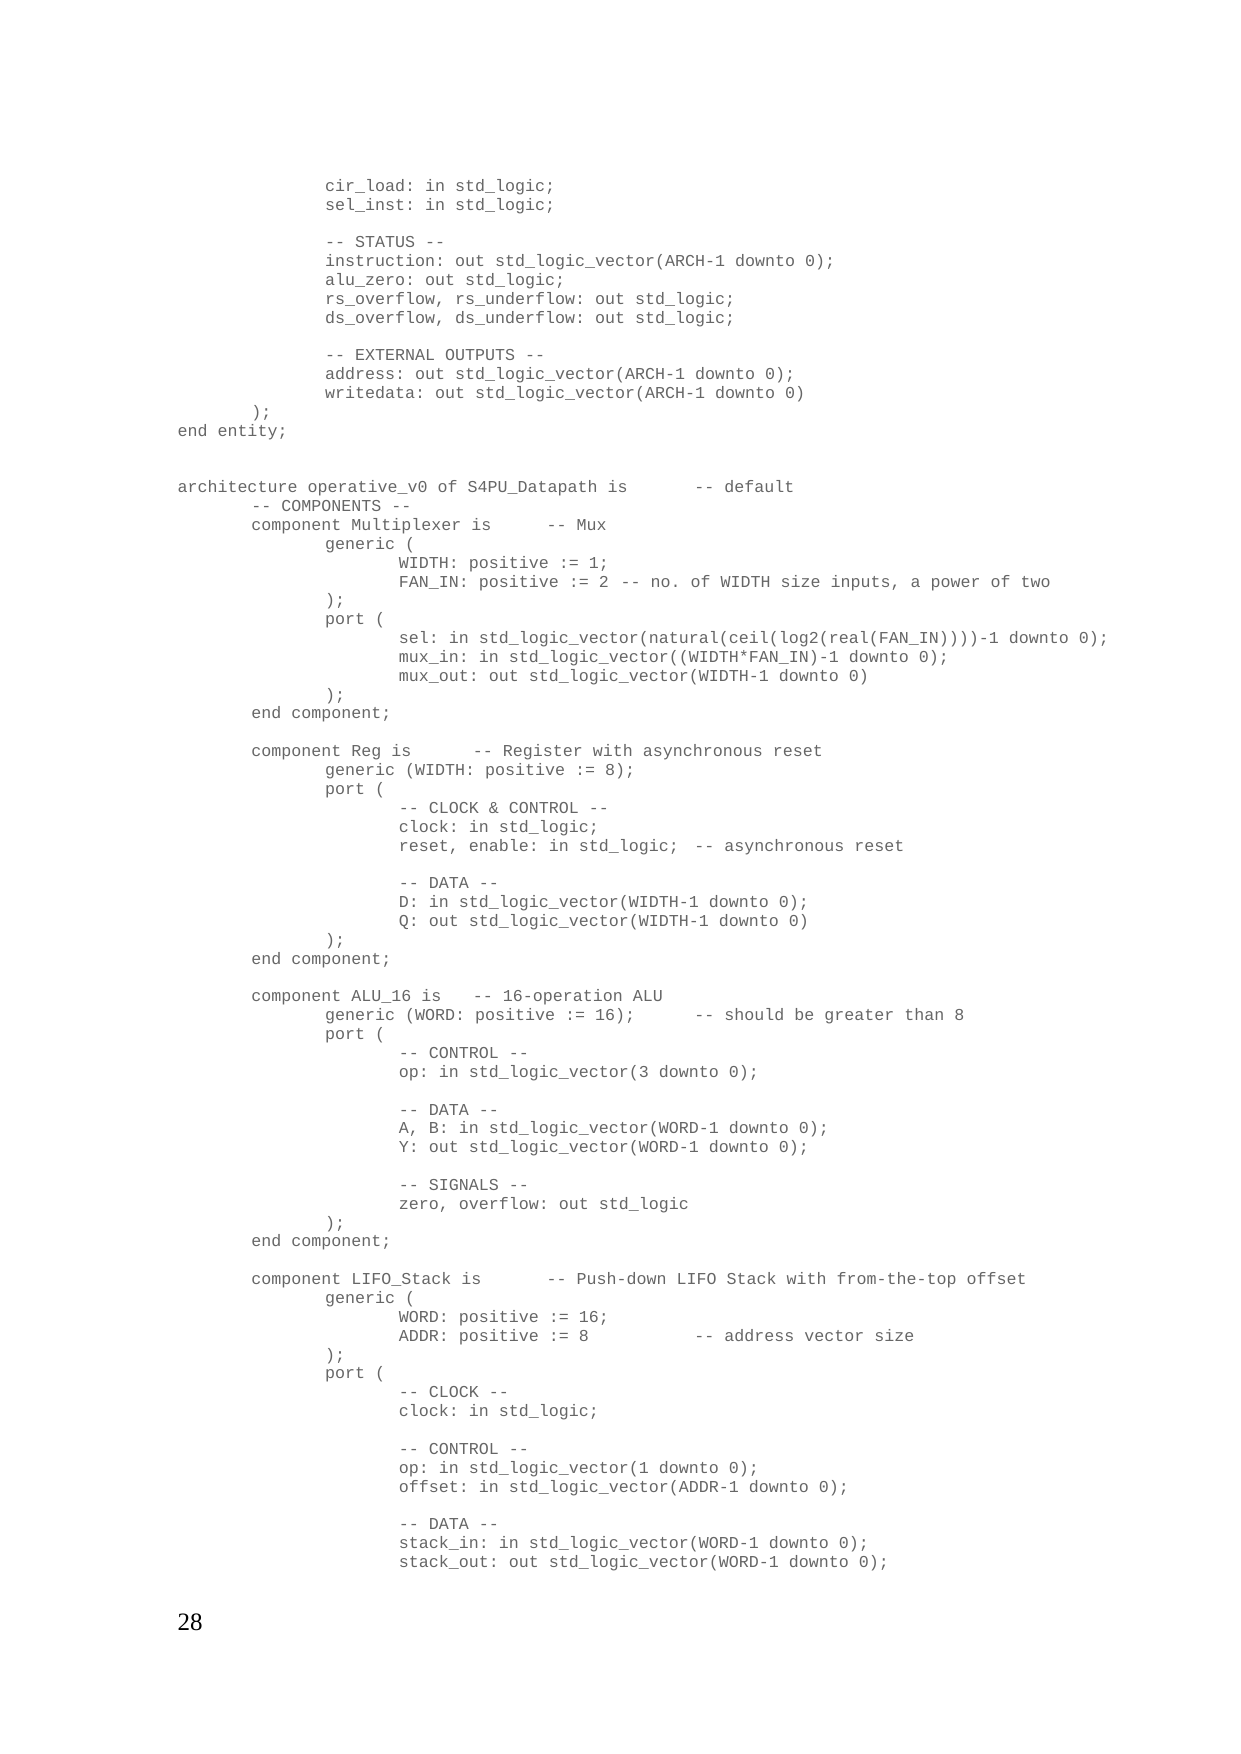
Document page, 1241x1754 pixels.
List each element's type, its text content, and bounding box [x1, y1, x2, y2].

text rs_overflow, rs_underflow: out std_logic; [177, 290, 1122, 309]
text component ALU_16 is -- 16-operation ALU [177, 988, 1122, 1007]
text end component; [177, 1233, 1122, 1252]
text port ( [177, 611, 1122, 630]
text -- CONTROL -- [177, 1044, 1122, 1063]
text -- EXTERNAL OUTPUTS -- [177, 347, 1122, 366]
text WIDTH: positive := 1; [177, 554, 1122, 573]
text mux_in: in std_logic_vector((WIDTH*FAN_IN)-1 downto 0); [177, 648, 1122, 667]
text clock: in std_logic; [177, 818, 1122, 837]
text Q: out std_logic_vector(WIDTH-1 downto 0) [177, 912, 1122, 931]
text generic (WIDTH: positive := 8); [177, 762, 1122, 781]
text sel_inst: in std_logic; [177, 196, 1122, 215]
text -- STATUS -- [177, 234, 1122, 253]
text op: in std_logic_vector(1 downto 0); [177, 1459, 1122, 1478]
text stack_out: out std_logic_vector(WORD-1 downto 0); [177, 1553, 1122, 1572]
text A, B: in std_logic_vector(WORD-1 downto 0); [177, 1120, 1122, 1139]
text component Reg is -- Register with asynchronous reset [177, 743, 1122, 762]
text ADDR: positive := 8 -- address vector size [177, 1327, 1122, 1346]
text -- SIGNALS -- [177, 1176, 1122, 1195]
text -- CLOCK -- [177, 1384, 1122, 1403]
text component Multiplexer is -- Mux [177, 517, 1122, 535]
text ); [177, 931, 1122, 950]
text generic (WORD: positive := 16); -- should be greater than 8 [177, 1007, 1122, 1026]
text ); [177, 403, 1122, 422]
text port ( [177, 1026, 1122, 1044]
text sel: in std_logic_vector(natural(ceil(log2(real(FAN_IN))))-1 downto 0); [177, 630, 1122, 648]
text end entity; [177, 422, 1122, 441]
text FAN_IN: positive := 2 -- no. of WIDTH size inputs, a power of two [177, 573, 1122, 592]
text -- DATA -- [177, 1101, 1122, 1120]
text alu_zero: out std_logic; [177, 271, 1122, 290]
text reset, enable: in std_logic; -- asynchronous reset [177, 837, 1122, 856]
text D: in std_logic_vector(WIDTH-1 downto 0); [177, 894, 1122, 912]
text architecture operative_v0 of S4PU_Datapath is -- default [177, 479, 1122, 498]
text mux_out: out std_logic_vector(WIDTH-1 downto 0) [177, 667, 1122, 686]
text ); [177, 1214, 1122, 1233]
text -- COMPONENTS -- [177, 498, 1122, 517]
text cir_load: in std_logic; [177, 177, 1122, 196]
text port ( [177, 1365, 1122, 1384]
text -- DATA -- [177, 875, 1122, 894]
text ); [177, 592, 1122, 611]
text ds_overflow, ds_underflow: out std_logic; [177, 309, 1122, 328]
text -- CONTROL -- [177, 1440, 1122, 1459]
text end component; [177, 950, 1122, 969]
text generic ( [177, 535, 1122, 554]
text component LIFO_Stack is -- Push-down LIFO Stack with from-the-top offset [177, 1271, 1122, 1289]
text end component; [177, 705, 1122, 724]
text op: in std_logic_vector(3 downto 0); [177, 1063, 1122, 1082]
text WORD: positive := 16; [177, 1308, 1122, 1327]
text instruction: out std_logic_vector(ARCH-1 downto 0); [177, 253, 1122, 271]
text generic ( [177, 1289, 1122, 1308]
text Y: out std_logic_vector(WORD-1 downto 0); [177, 1139, 1122, 1158]
text ); [177, 686, 1122, 705]
text stack_in: in std_logic_vector(WORD-1 downto 0); [177, 1535, 1122, 1553]
text zero, overflow: out std_logic [177, 1195, 1122, 1214]
text address: out std_logic_vector(ARCH-1 downto 0); [177, 366, 1122, 384]
text port ( [177, 781, 1122, 799]
text ); [177, 1346, 1122, 1365]
text clock: in std_logic; [177, 1403, 1122, 1422]
text -- CLOCK & CONTROL -- [177, 799, 1122, 818]
text offset: in std_logic_vector(ADDR-1 downto 0); [177, 1478, 1122, 1497]
text writedata: out std_logic_vector(ARCH-1 downto 0) [177, 384, 1122, 403]
text -- DATA -- [177, 1516, 1122, 1535]
